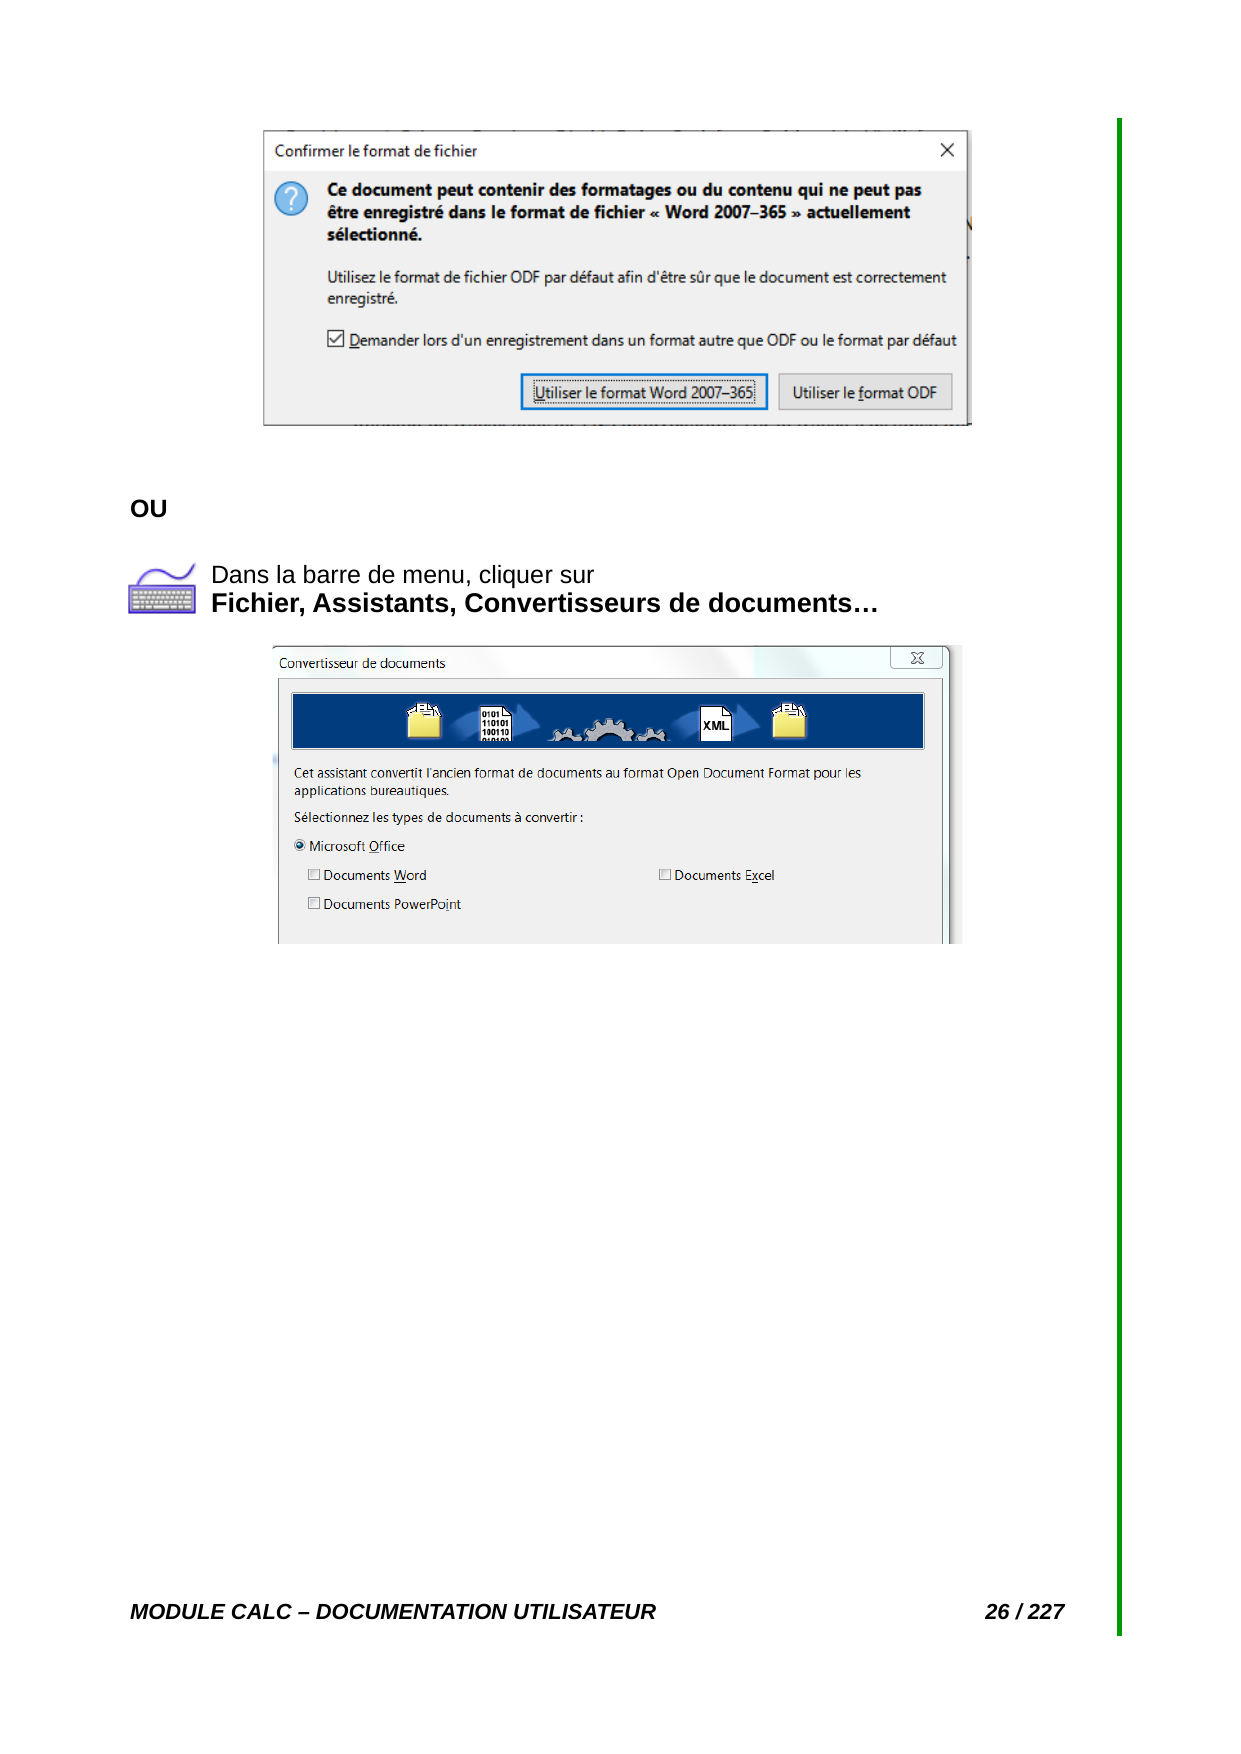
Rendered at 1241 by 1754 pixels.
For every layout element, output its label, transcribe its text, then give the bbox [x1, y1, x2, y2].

picture [124, 552, 199, 628]
picture [263, 130, 972, 426]
picture [272, 645, 963, 944]
text Dans la barre de menu, cliquer sur [199, 561, 1105, 588]
text OU [130, 495, 1105, 523]
text Fichier, Assistants, Convertisseurs de documents… [199, 588, 1105, 619]
